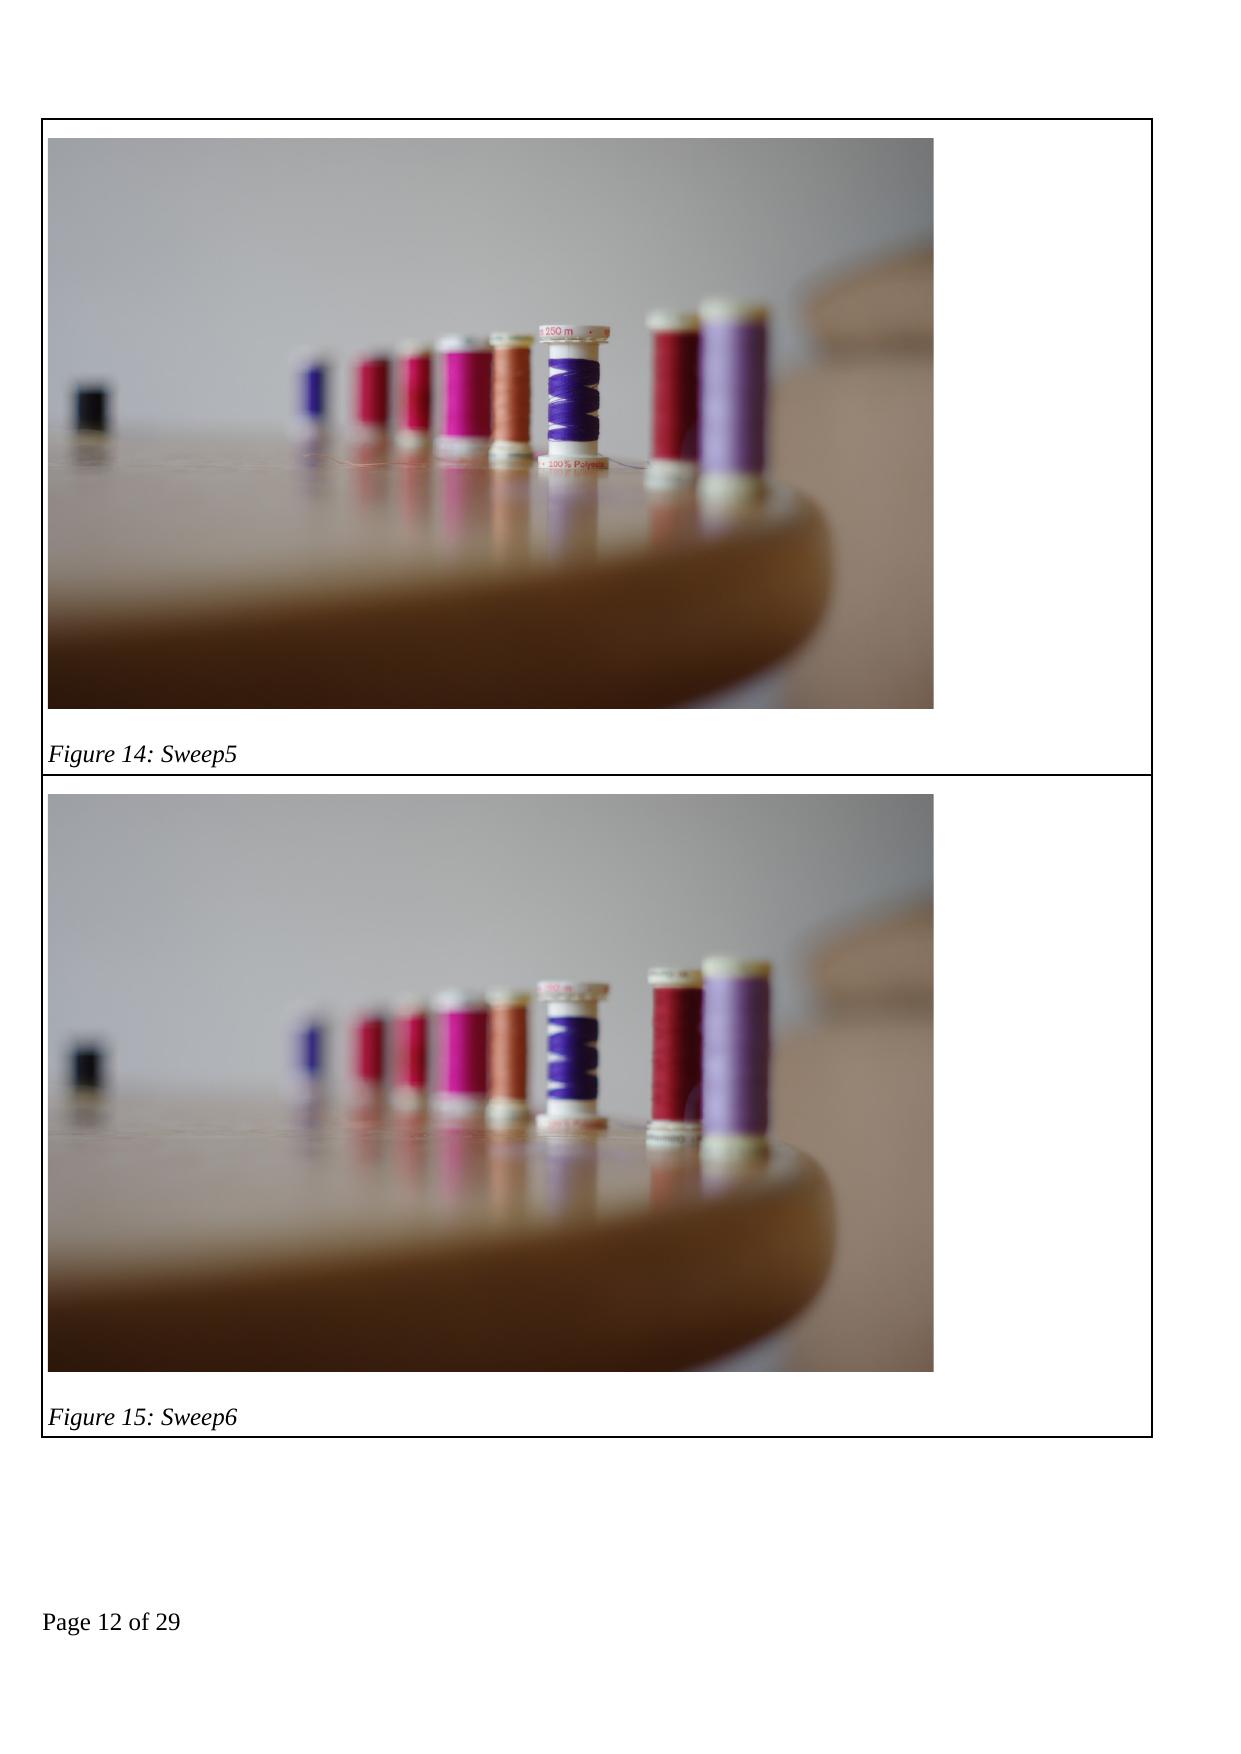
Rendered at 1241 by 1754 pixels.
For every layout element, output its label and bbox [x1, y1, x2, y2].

picture [47, 794, 934, 1372]
table_header [43, 120, 1151, 774]
picture [47, 138, 934, 709]
table_cell [43, 776, 1151, 1436]
